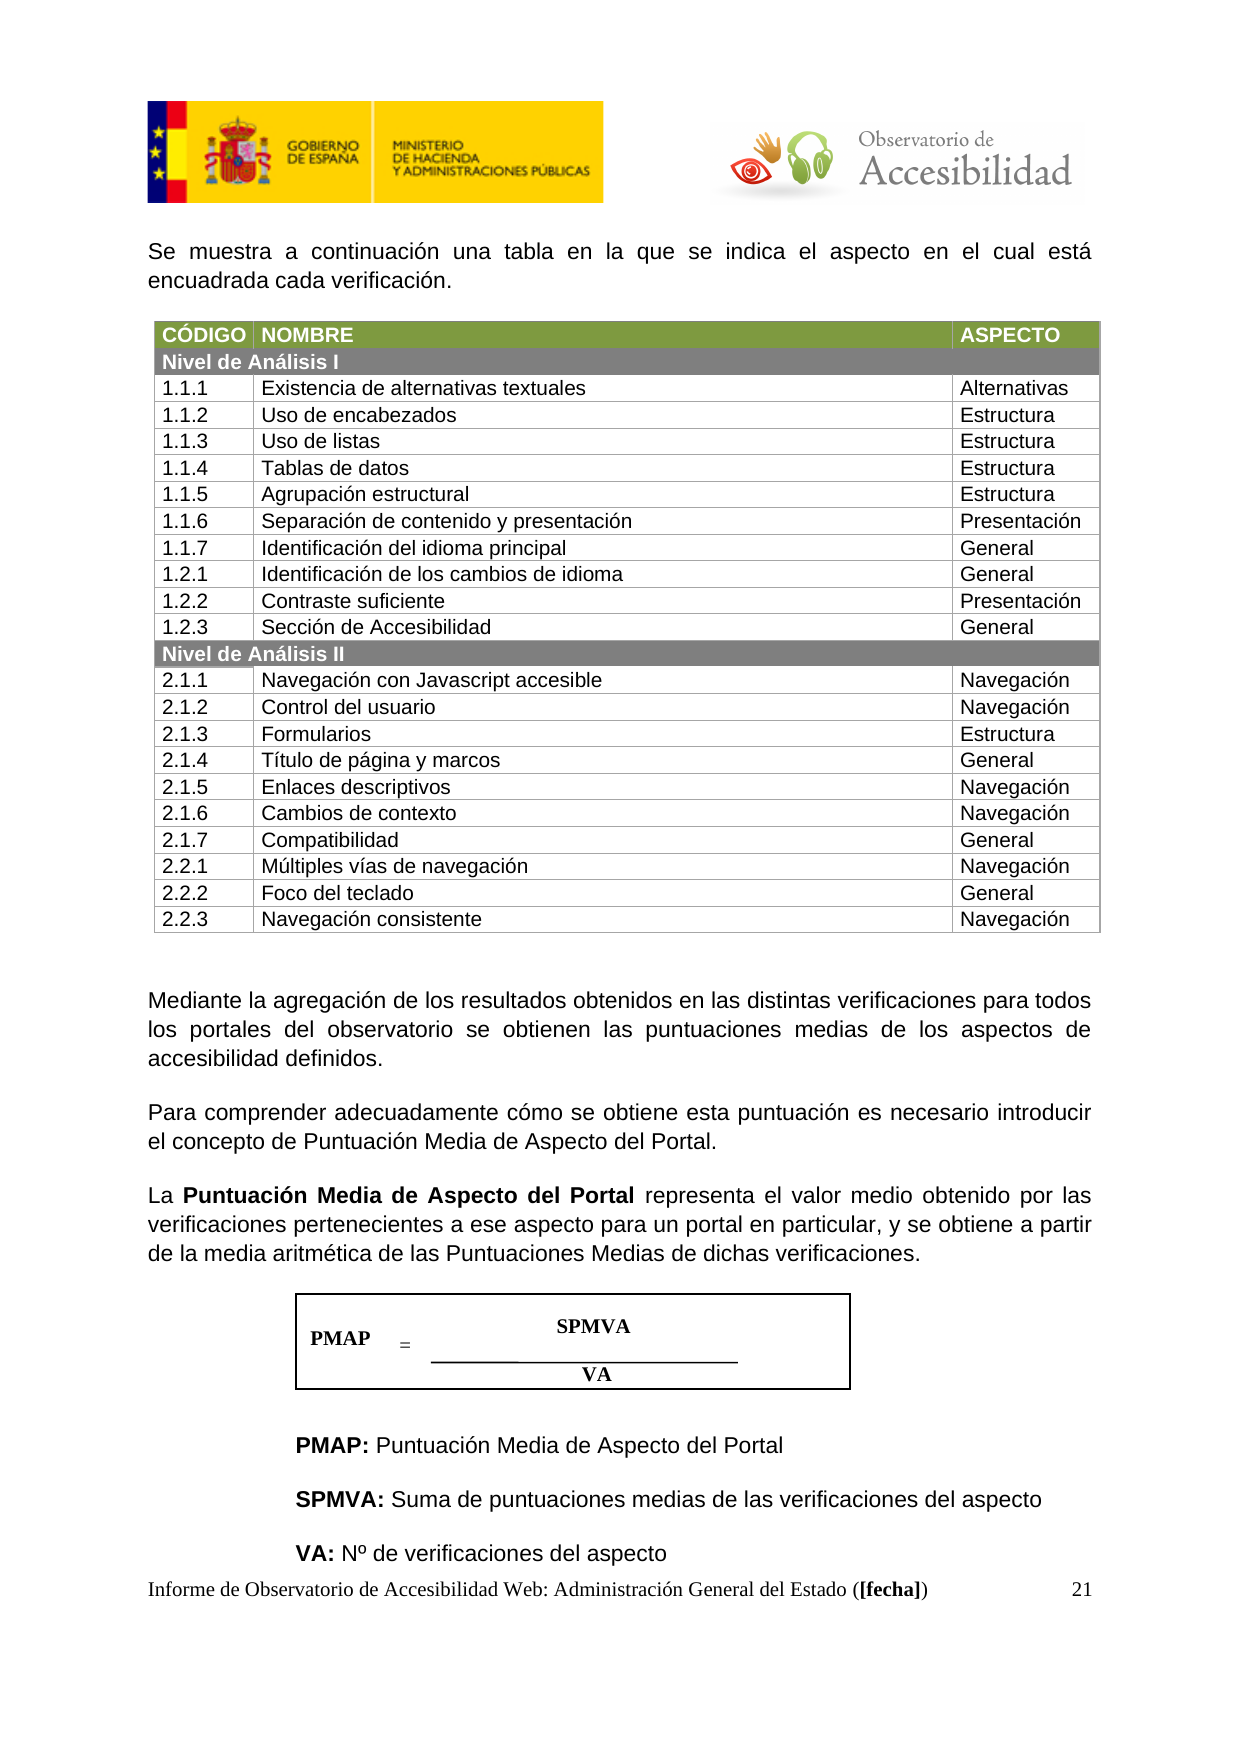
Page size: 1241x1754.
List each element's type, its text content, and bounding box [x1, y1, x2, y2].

table_cell General [953, 535, 1099, 560]
table_cell Título de página y marcos [254, 747, 952, 773]
table_cell Estructura [953, 429, 1099, 454]
table_cell Navegación [953, 907, 1099, 932]
table_cell Navegación con Javascript accesible [254, 666, 952, 693]
table_cell Enlaces descriptivos [254, 774, 952, 799]
table_cell 1.1.2 [155, 402, 253, 427]
text PMAP: Puntuación Media de Aspecto del Portal [295, 1432, 1092, 1459]
table_cell Cambios de contexto [254, 800, 952, 826]
table_cell Estructura [953, 721, 1099, 746]
table_header NOMBRE [254, 322, 952, 348]
table_cell Estructura [953, 482, 1099, 507]
table_cell 2.1.7 [155, 827, 253, 852]
table_cell Estructura [953, 402, 1099, 427]
table_cell Formularios [254, 721, 952, 746]
table_cell Navegación consistente [254, 907, 952, 932]
table_cell 1.1.1 [155, 375, 253, 401]
table_cell Nivel de Análisis II [155, 641, 1099, 666]
table_cell 1.1.4 [155, 455, 253, 481]
table_cell 1.1.5 [155, 482, 253, 507]
table_cell Navegación [953, 694, 1099, 719]
table_cell 1.2.2 [155, 588, 253, 613]
table_header ASPECTO [953, 322, 1099, 348]
table_cell 2.1.6 [155, 800, 253, 826]
table_cell 1.2.3 [155, 614, 253, 640]
text SPMVA: Suma de puntuaciones medias de las verificaciones del aspecto [295, 1486, 1092, 1513]
table_cell 2.1.3 [155, 721, 253, 746]
table_cell 1.1.3 [155, 429, 253, 454]
table_cell Foco del teclado [254, 880, 952, 906]
table_cell General [953, 880, 1099, 906]
table_cell 1.1.6 [155, 508, 253, 534]
table_cell Estructura [953, 455, 1099, 481]
table_cell Nivel de Análisis I [155, 349, 1099, 374]
text Se muestra a continuación una tabla en la que se indica el aspecto en el cual está encuadrada cada verificación. [148, 238, 1092, 293]
table_cell Contraste suficiente [254, 588, 952, 613]
table_cell Uso de listas [254, 429, 952, 454]
table_cell Uso de encabezados [254, 402, 952, 427]
table_cell 2.2.3 [155, 907, 253, 932]
table_cell General [953, 614, 1099, 640]
table_cell General [953, 561, 1099, 587]
picture [147, 101, 604, 203]
text Mediante la agregación de los resultados obtenidos en las distintas verificaciones para todos los portales del observatorio se obtienen las puntuaciones medias de los aspectos de accesibilidad definidos. [148, 987, 1092, 1071]
table_cell Existencia de alternativas textuales [254, 375, 952, 401]
text VA: Nº de verificaciones del aspecto [295, 1540, 1092, 1567]
table_cell 2.2.2 [155, 880, 253, 906]
table_cell 2.1.2 [155, 694, 253, 719]
table_cell Separación de contenido y presentación [254, 508, 952, 534]
table_cell Identificación de los cambios de idioma [254, 561, 952, 587]
table_cell 2.1.5 [155, 774, 253, 799]
text La Puntuación Media de Aspecto del Portal representa el valor medio obtenido por las verificaciones pertenecientes a ese aspecto para un portal en particular, y se obtiene a partir de la media aritmética de las Puntuaciones Medias de dichas verificaciones. [148, 1182, 1092, 1266]
table_cell Alternativas [953, 375, 1099, 401]
table_header CÓDIGO [155, 322, 253, 348]
table_cell Tablas de datos [254, 455, 952, 481]
text Para comprender adecuadamente cómo se obtiene esta puntuación es necesario introducir el concepto de Puntuación Media de Aspecto del Portal. [148, 1099, 1092, 1154]
table_cell Compatibilidad [254, 827, 952, 852]
table_cell Múltiples vías de navegación [254, 854, 952, 879]
table_cell General [953, 747, 1099, 773]
table_cell Navegación [953, 800, 1099, 826]
table_cell Agrupación estructural [254, 482, 952, 507]
table_cell 1.1.7 [155, 535, 253, 560]
table_cell Navegación [953, 774, 1099, 799]
table_cell 2.1.4 [155, 747, 253, 773]
table_cell 2.2.1 [155, 854, 253, 879]
table_cell Presentación [953, 588, 1099, 613]
table_cell Identificación del idioma principal [254, 535, 952, 560]
table_cell Navegación [953, 666, 1099, 693]
table_cell Sección de Accesibilidad [254, 614, 952, 640]
table_cell 1.2.1 [155, 561, 253, 587]
table_cell Control del usuario [254, 694, 952, 719]
table_cell 2.1.1 [155, 668, 253, 693]
table_cell General [953, 827, 1099, 852]
table_cell Navegación [953, 854, 1099, 879]
picture [710, 122, 1086, 205]
table_cell Presentación [953, 508, 1099, 534]
